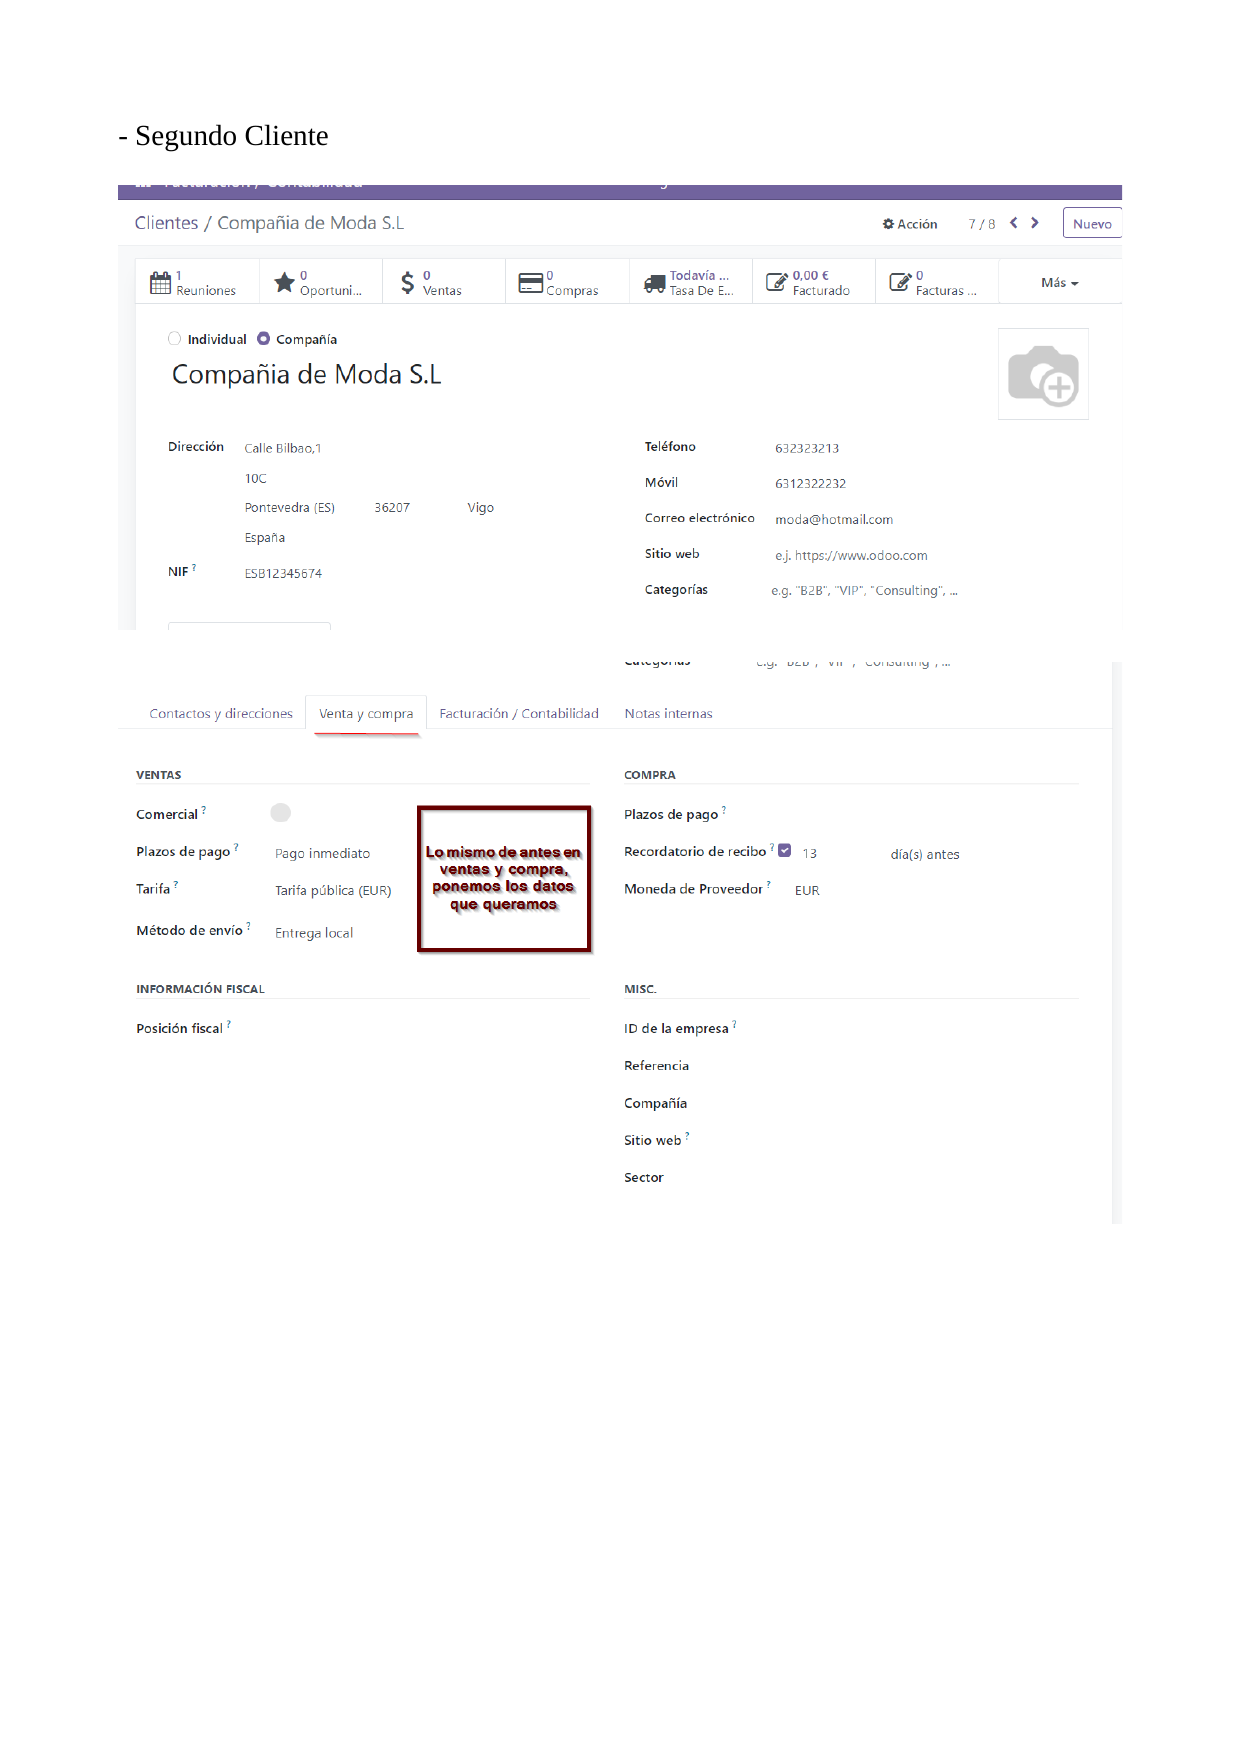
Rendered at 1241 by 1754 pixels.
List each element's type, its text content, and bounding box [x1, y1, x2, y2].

text - Segundo Cliente [118, 118, 1122, 152]
picture [118, 662, 1123, 1224]
picture [118, 185, 1123, 630]
